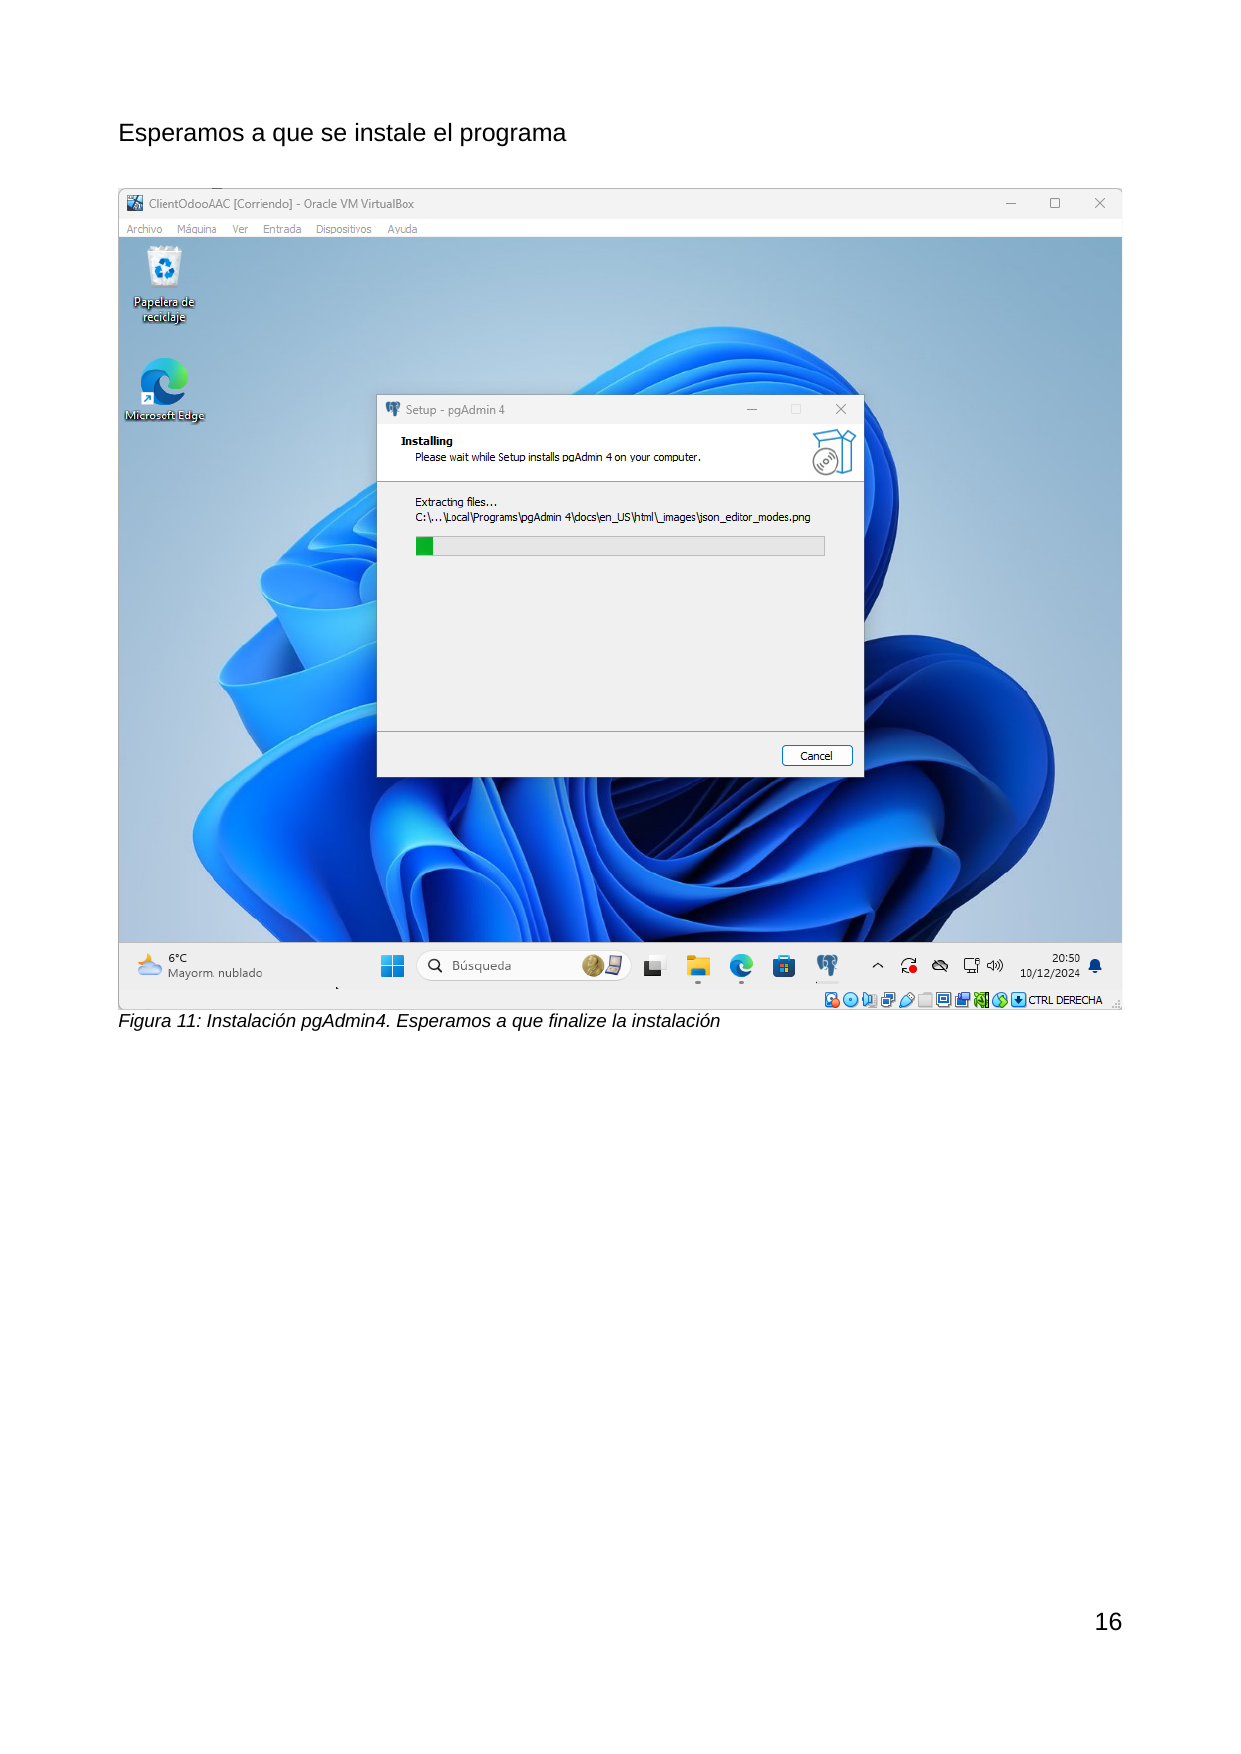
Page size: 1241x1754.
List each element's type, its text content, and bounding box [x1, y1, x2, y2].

text Figura 11: Instalación pgAdmin4. Esperamos a que finalize la instalación [118, 1010, 1122, 1032]
picture [118, 188, 1123, 1010]
text Esperamos a que se instale el programa [118, 118, 1122, 147]
